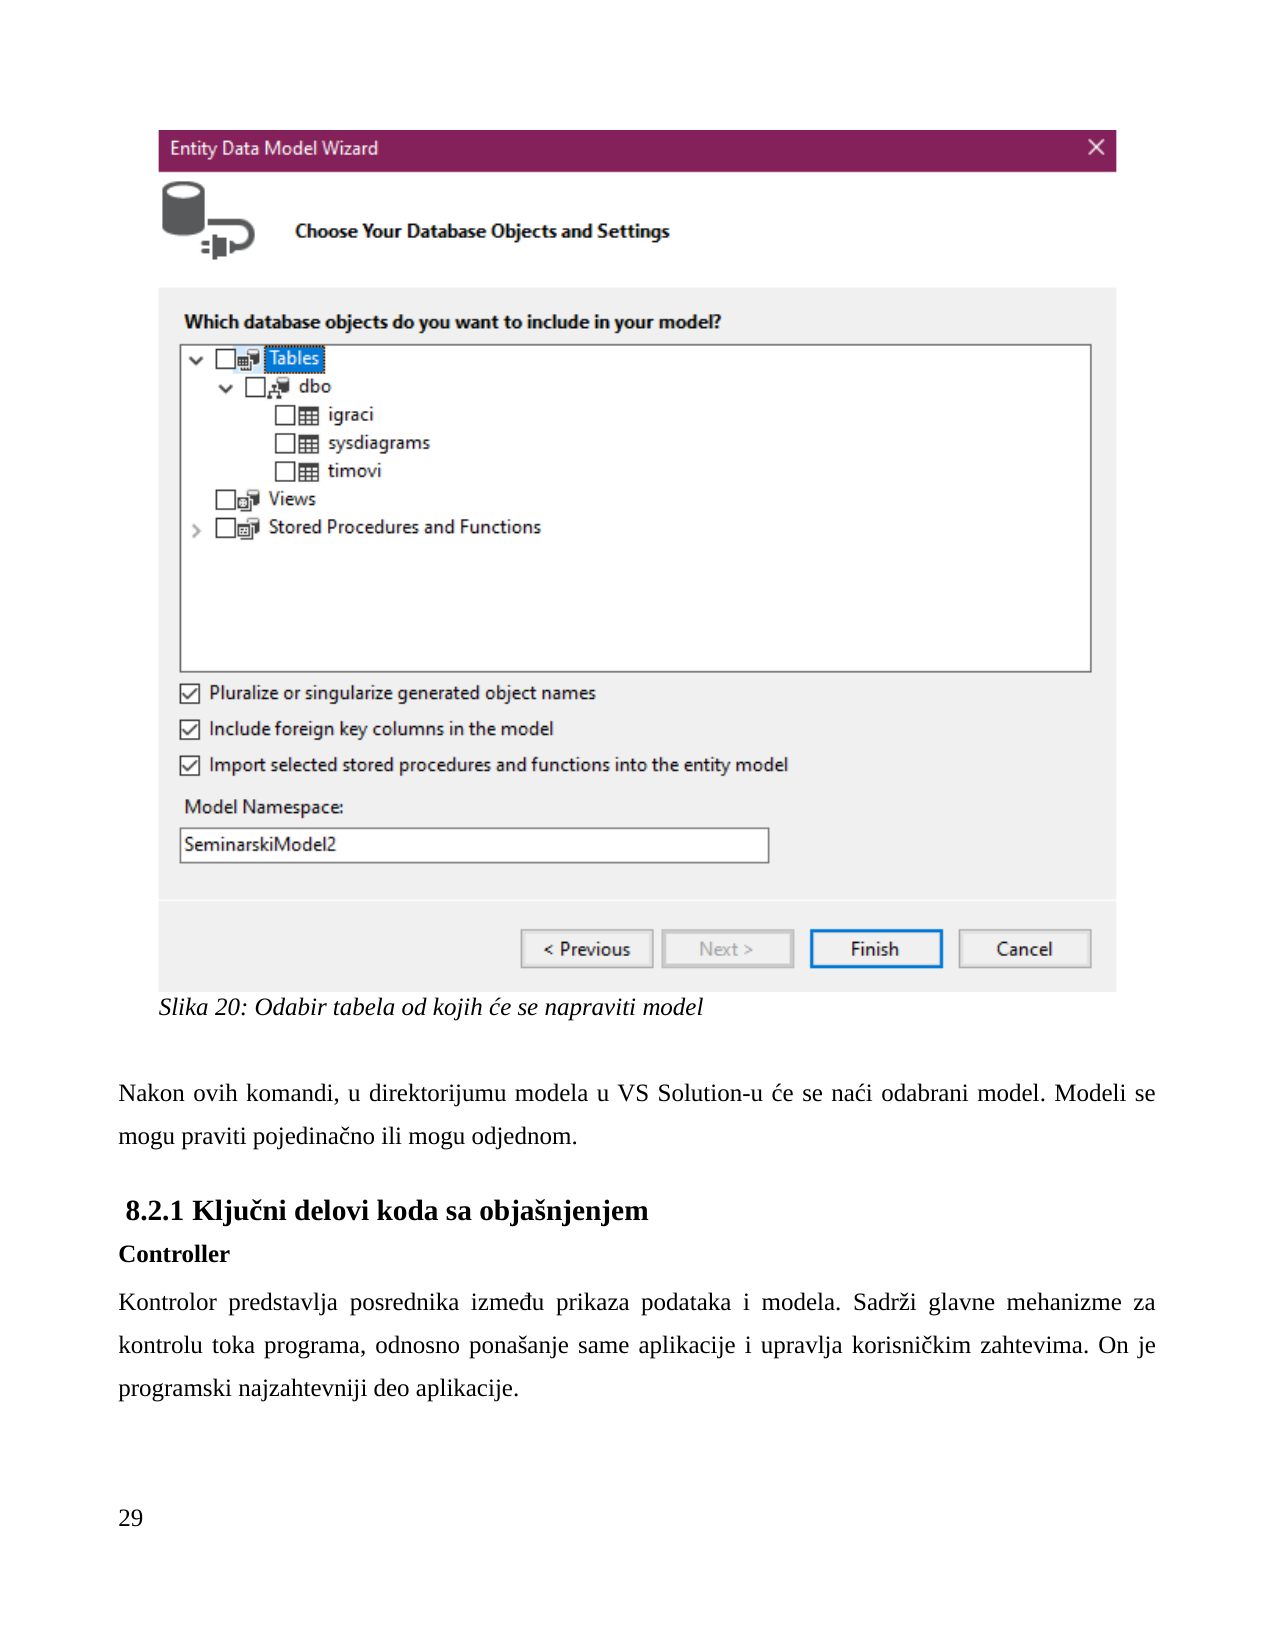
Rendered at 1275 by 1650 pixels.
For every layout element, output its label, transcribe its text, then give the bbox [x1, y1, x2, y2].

picture [158, 130, 1117, 992]
text Kontrolor predstavlja posrednika između prikaza podataka i modela. Sadrži glavne mehanizme za kontrolu toka programa, odnosno ponašanje same aplikacije i upravlja korisničkim zahtevima. On je programski najzahtevniji deo aplikacije. [118, 1287, 1157, 1402]
text Nakon ovih komandi, u direktorijumu modela u VS Solution-u će se naći odabrani model. Modeli se mogu praviti pojedinačno ili mogu odjednom. [118, 118, 1157, 1150]
subtitle Ključni delovi koda sa objašnjenjem [118, 1193, 1157, 1227]
text Slika 20: Odabir tabela od kojih će se napraviti model [158, 992, 1116, 1020]
text Controller [118, 1239, 1157, 1268]
